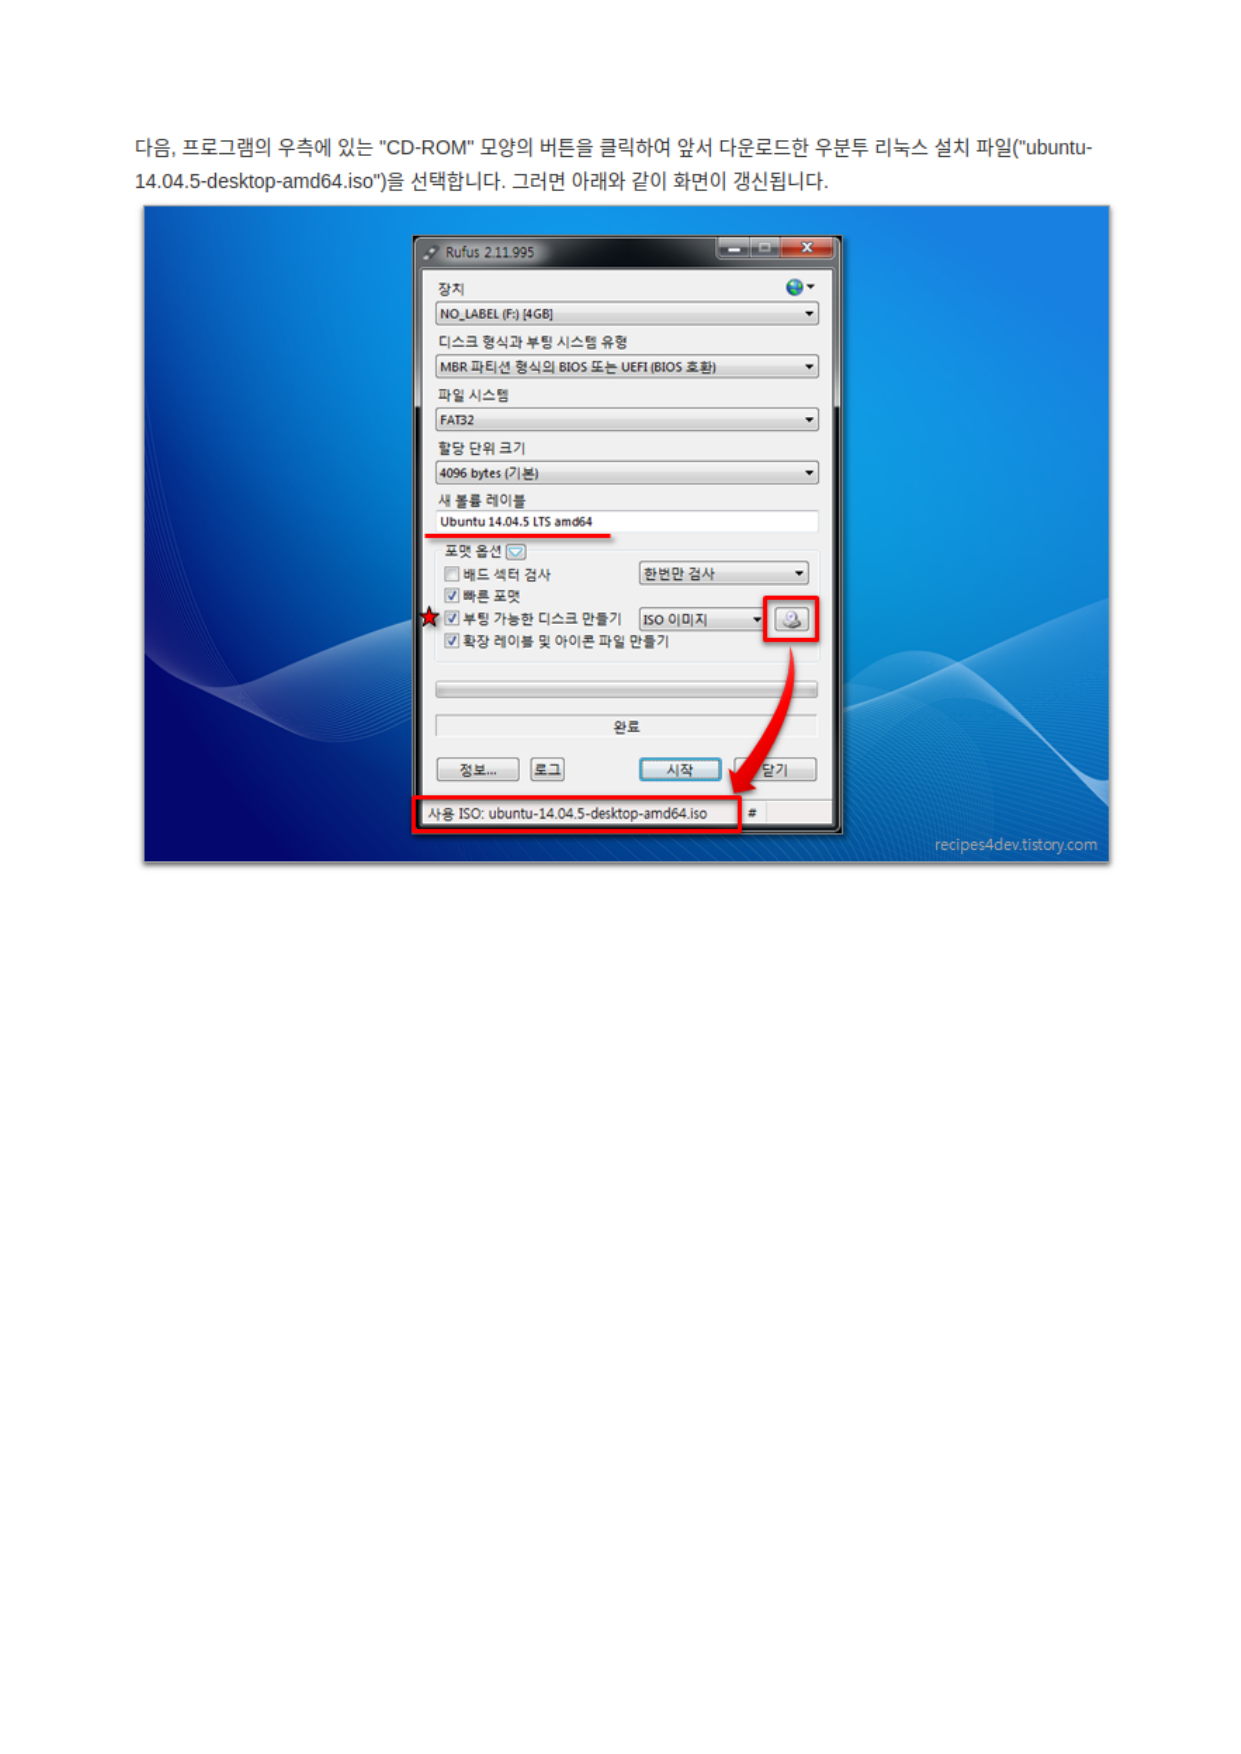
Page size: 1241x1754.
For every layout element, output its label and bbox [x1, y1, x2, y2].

picture [118, 118, 1123, 891]
